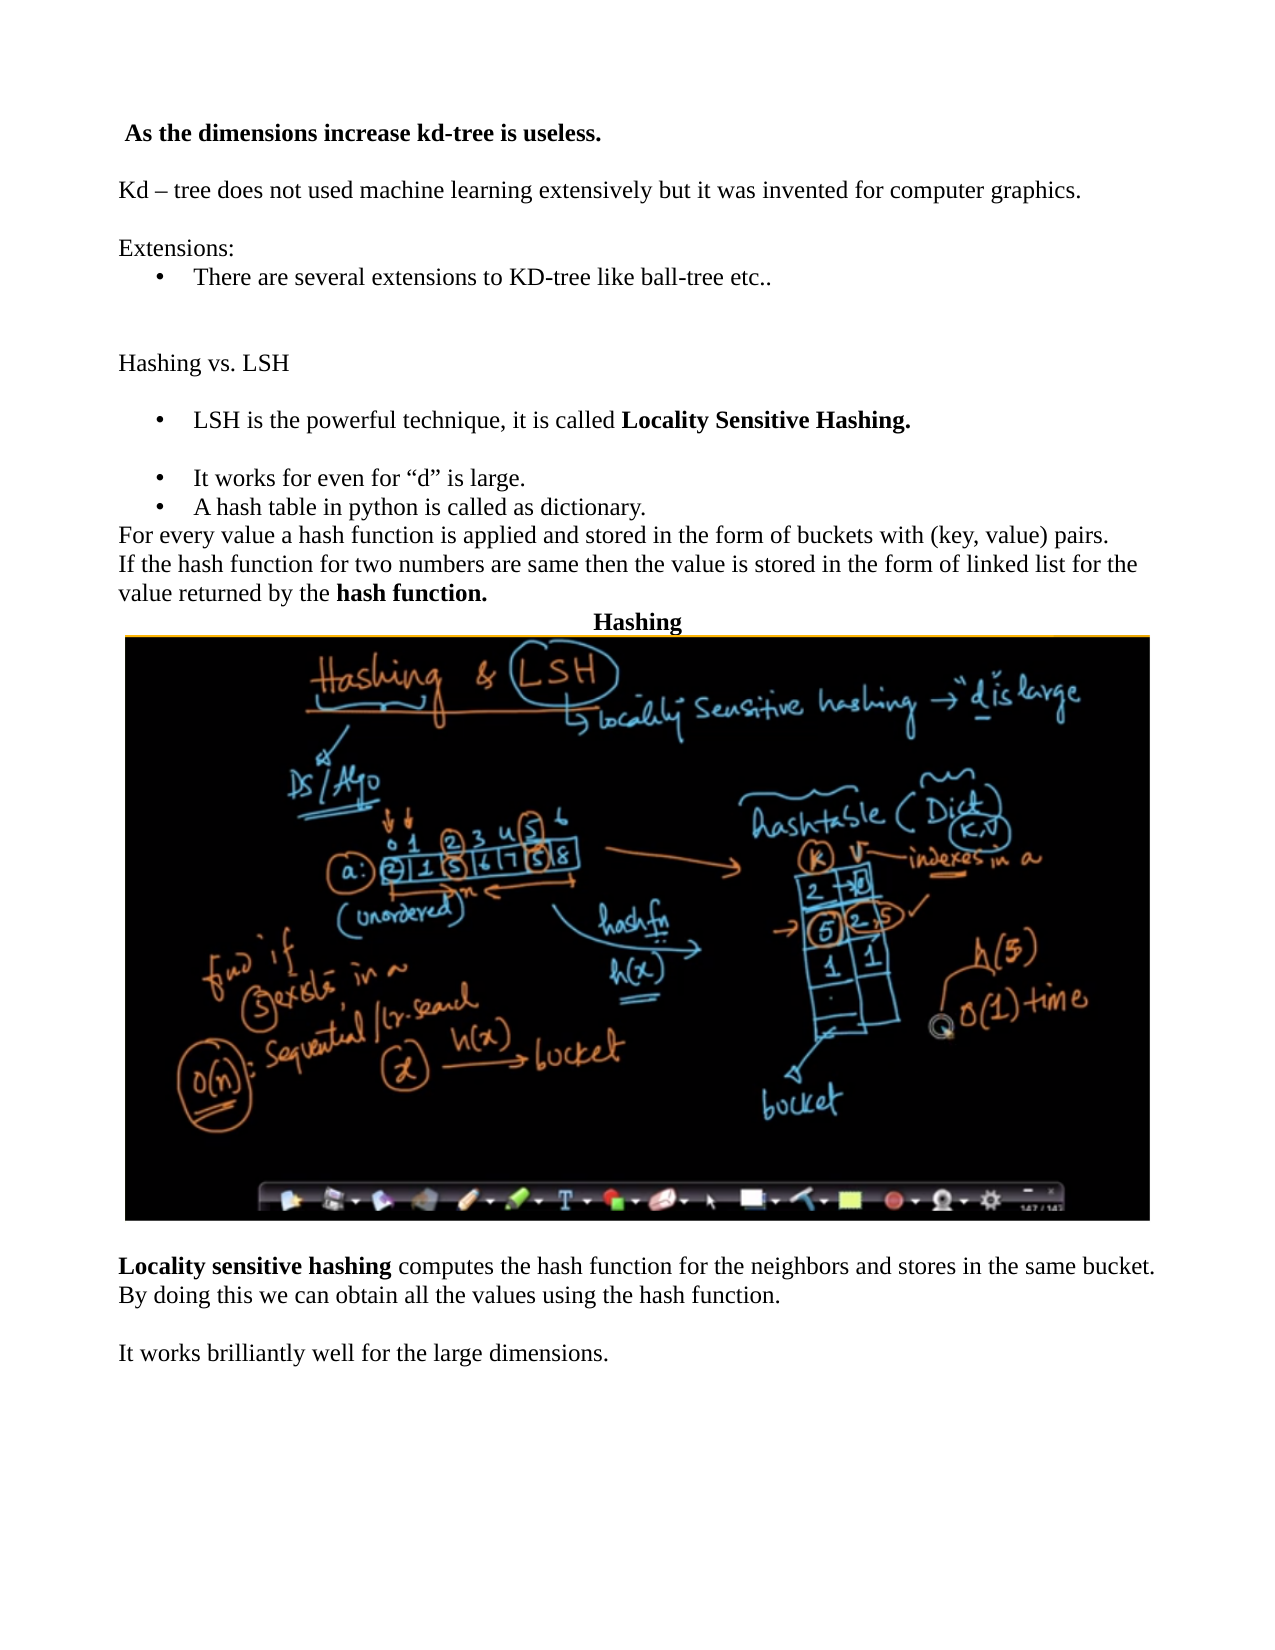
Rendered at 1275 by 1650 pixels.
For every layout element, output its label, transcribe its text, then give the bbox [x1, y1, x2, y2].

text If the hash function for two numbers are same then the value is stored in the form of linked list for the value returned by the hash function. [118, 549, 1157, 607]
list There are several extensions to KD-tree like ball-tree etc.. [156, 262, 1157, 291]
list It works for even for “d” is large. [156, 463, 1157, 492]
picture [125, 635, 1150, 1223]
text As the dimensions increase kd-tree is useless. [118, 118, 1157, 147]
text Hashing vs. LSH [118, 348, 1157, 377]
text Extensions: [118, 233, 1157, 262]
text For every value a hash function is applied and stored in the form of buckets with (key, value) pairs. [118, 521, 1157, 549]
text It works brilliantly well for the large dimensions. [118, 1338, 1157, 1366]
text Hashing [118, 607, 1157, 636]
list A hash table in python is called as dictionary. [156, 492, 1157, 521]
text By doing this we can obtain all the values using the hash function. [118, 1280, 1157, 1309]
list LSH is the powerful technique, it is called Locality Sensitive Hashing. [156, 406, 1157, 434]
text Locality sensitive hashing computes the hash function for the neighbors and stores in the same bucket. [118, 1251, 1157, 1280]
text Kd – tree does not used machine learning extensively but it was invented for computer graphics. [118, 176, 1157, 204]
